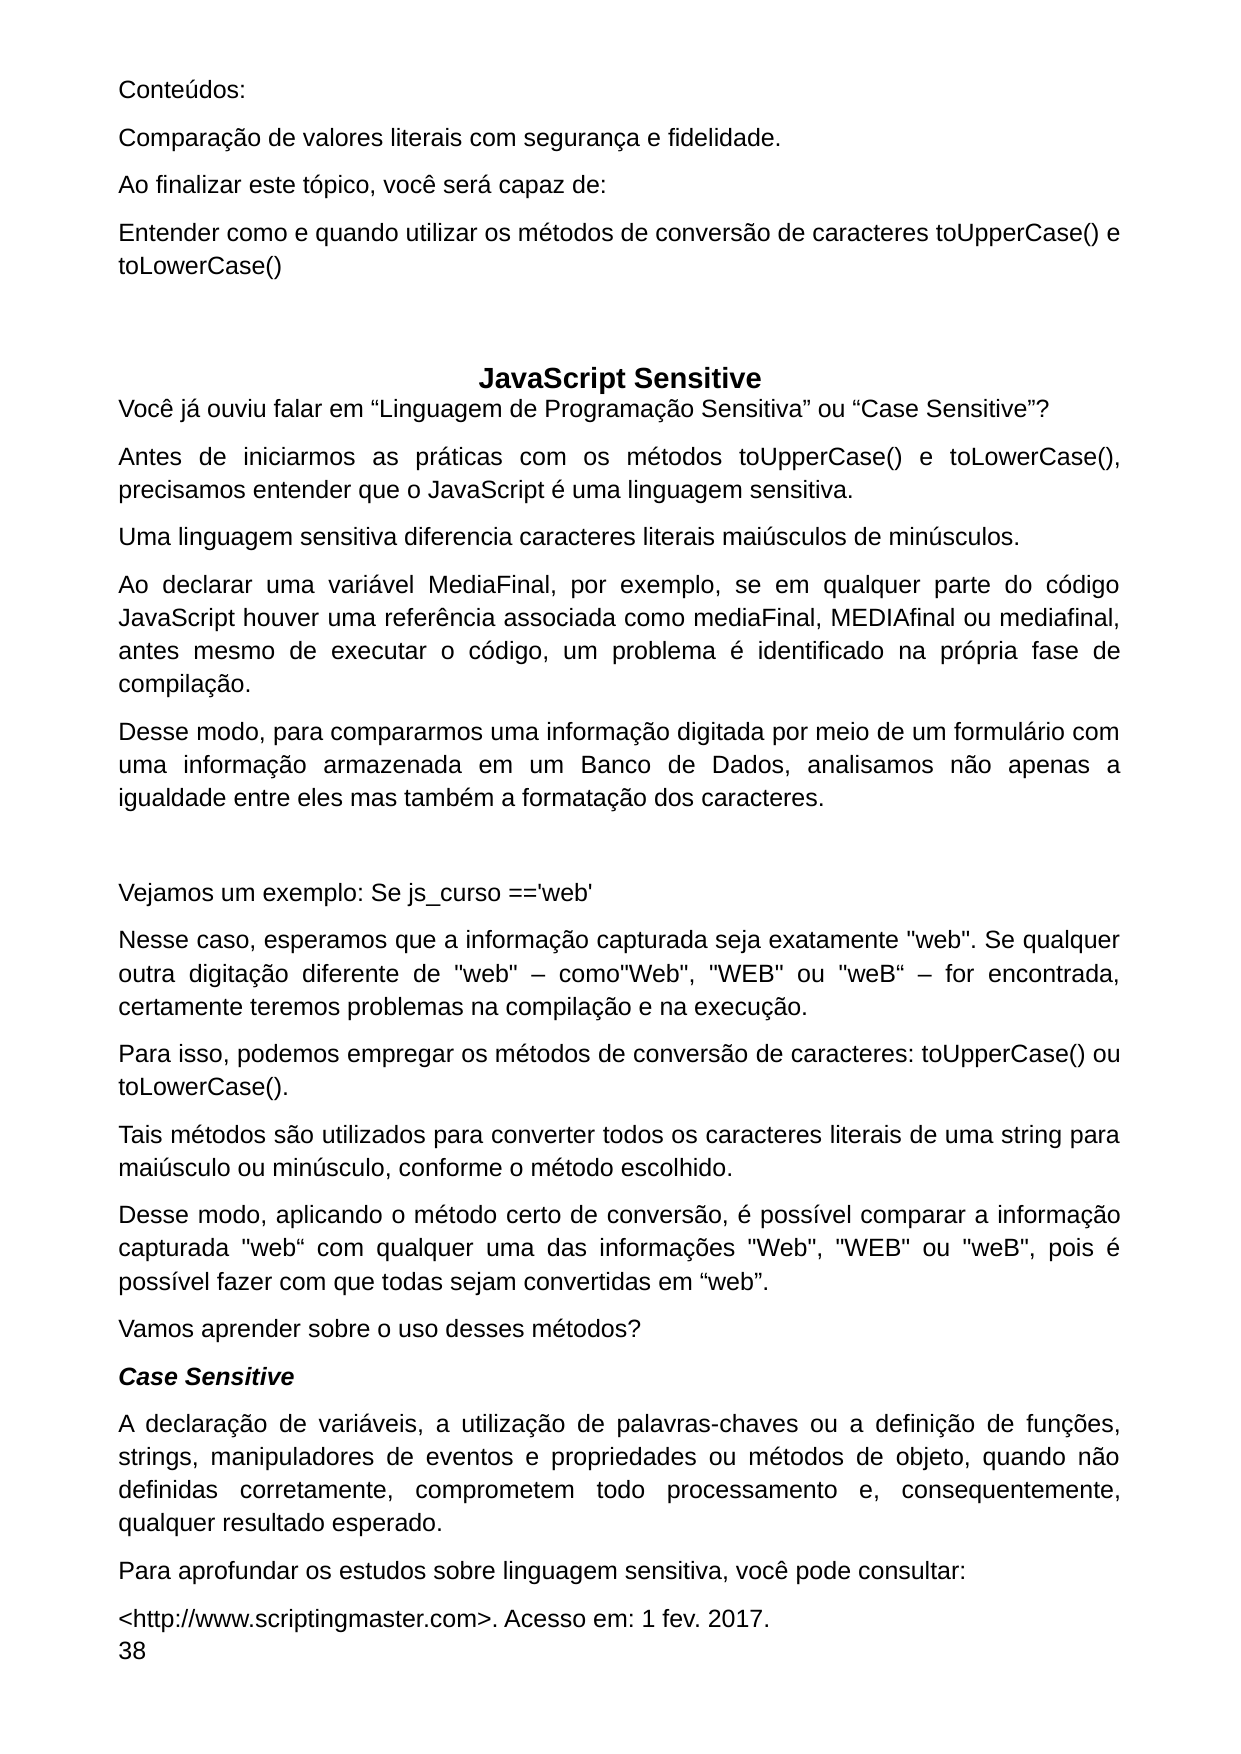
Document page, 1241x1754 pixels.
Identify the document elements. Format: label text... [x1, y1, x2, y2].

text A declaração de variáveis, a utilização de palavras-chaves ou a definição de funções, strings, manipuladores de eventos e propriedades ou métodos de objeto, quando não definidas corretamente, comprometem todo processamento e, consequentemente, qualquer resultado esperado. [118, 1409, 1122, 1537]
text Vamos aprender sobre o uso desses métodos? [118, 1314, 1122, 1343]
text Para isso, podemos empregar os métodos de conversão de caracteres: toUpperCase() ou toLowerCase(). [118, 1039, 1122, 1101]
text Case Sensitive [118, 1362, 1122, 1390]
text Comparação de valores literais com segurança e fidelidade. [118, 123, 1122, 151]
text Tais métodos são utilizados para converter todos os caracteres literais de uma string para maiúsculo ou minúsculo, conforme o método escolhido. [118, 1120, 1122, 1182]
text Ao declarar uma variável MediaFinal, por exemplo, se em qualquer parte do código JavaScript houver uma referência associada como mediaFinal, MEDIAfinal ou mediafinal, antes mesmo de executar o código, um problema é identificado na própria fase de compilação. [118, 570, 1122, 698]
text Para aprofundar os estudos sobre linguagem sensitiva, você pode consultar: [118, 1556, 1122, 1585]
text <http://www.scriptingmaster.com>. Acesso em: 1 fev. 2017. [118, 1603, 1122, 1632]
text Nesse caso, esperamos que a informação capturada seja exatamente "web". Se qualquer outra digitação diferente de "web" – como"Web", "WEB" ou "weB“ – for encontrada, certamente teremos problemas na compilação e na execução. [118, 926, 1122, 1020]
text Entender como e quando utilizar os métodos de conversão de caracteres toUpperCase() e toLowerCase() [118, 218, 1122, 279]
text Conteúdos: [118, 75, 1122, 104]
subtitle JavaScript Sensitive [118, 361, 1122, 394]
text Desse modo, aplicando o método certo de conversão, é possível comparar a informação capturada "web“ com qualquer uma das informações "Web", "WEB" ou "weB", pois é possível fazer com que todas sejam convertidas em “web”. [118, 1200, 1122, 1295]
text Desse modo, para compararmos uma informação digitada por meio de um formulário com uma informação armazenada em um Banco de Dados, analisamos não apenas a igualdade entre eles mas também a formatação dos caracteres. [118, 717, 1122, 811]
text Você já ouviu falar em “Linguagem de Programação Sensitiva” ou “Case Sensitive”? [118, 394, 1122, 423]
text Uma linguagem sensitiva diferencia caracteres literais maiúsculos de minúsculos. [118, 522, 1122, 551]
text Vejamos um exemplo: Se js_curso =='web' [118, 878, 1122, 907]
text Ao finalizar este tópico, você será capaz de: [118, 170, 1122, 199]
text Antes de iniciarmos as práticas com os métodos toUpperCase() e toLowerCase(), precisamos entender que o JavaScript é uma linguagem sensitiva. [118, 442, 1122, 503]
